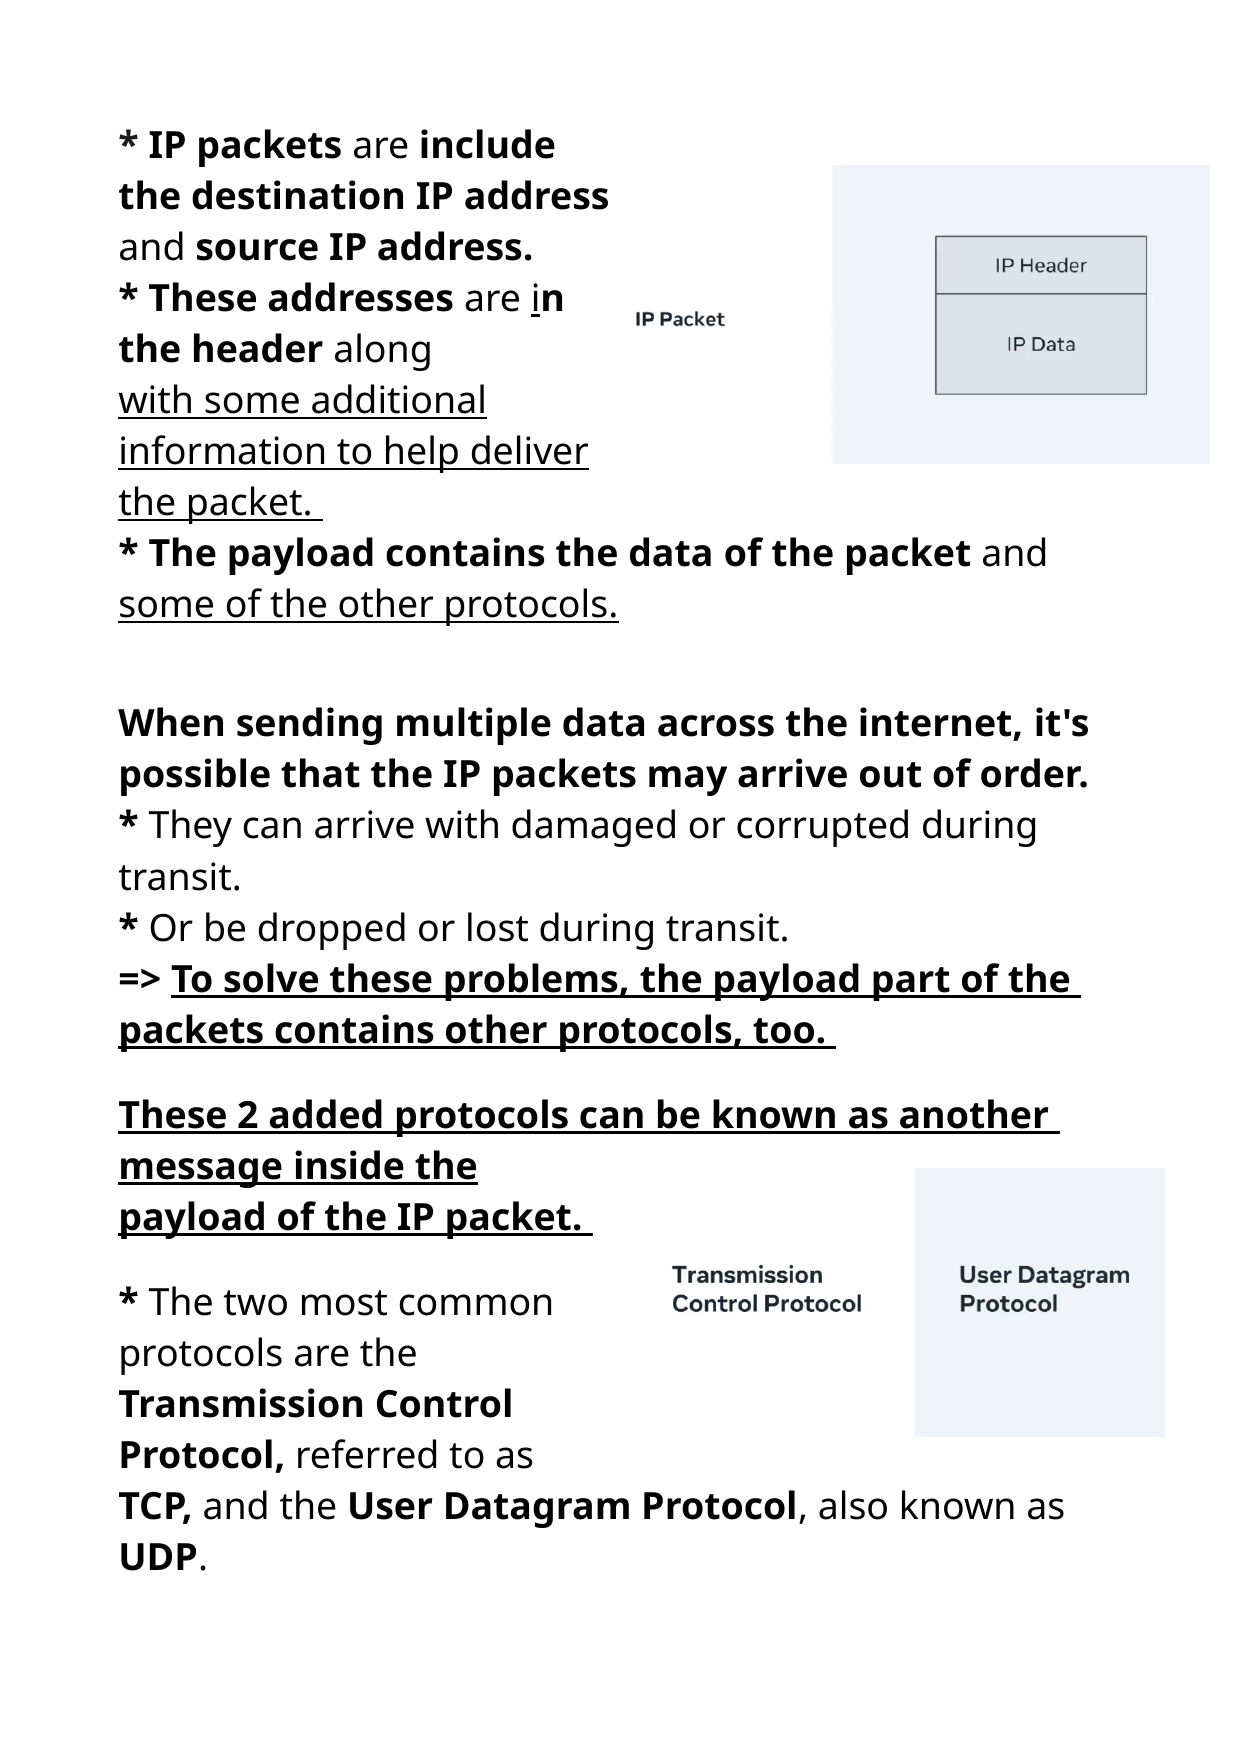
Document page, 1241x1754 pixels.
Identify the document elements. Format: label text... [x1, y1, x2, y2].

picture [614, 165, 1210, 464]
text * IP packets are include the destination IP address and source IP address. [118, 118, 1122, 271]
picture [631, 1168, 1166, 1437]
text * The two most common protocols are the Transmission Control Protocol, referred to as TCP, and the User Datagram Protocol, also known as UDP. [118, 1275, 1122, 1581]
text => To solve these problems, the payload part of the packets contains other protocols, too. [118, 952, 1122, 1054]
text * Or be dropped or lost during transit. [118, 901, 1122, 952]
text * The payload contains the data of the packet and some of the other protocols. [118, 526, 1122, 628]
text When sending multiple data across the internet, it's possible that the IP packets may arrive out of order. [118, 697, 1122, 799]
text * These addresses are in the header along with some additional information to help deliver the packet. [118, 271, 1122, 526]
text * They can arrive with damaged or corrupted during transit. [118, 799, 1122, 901]
text These 2 added protocols can be known as another message inside the payload of the IP packet. [118, 1088, 1122, 1241]
